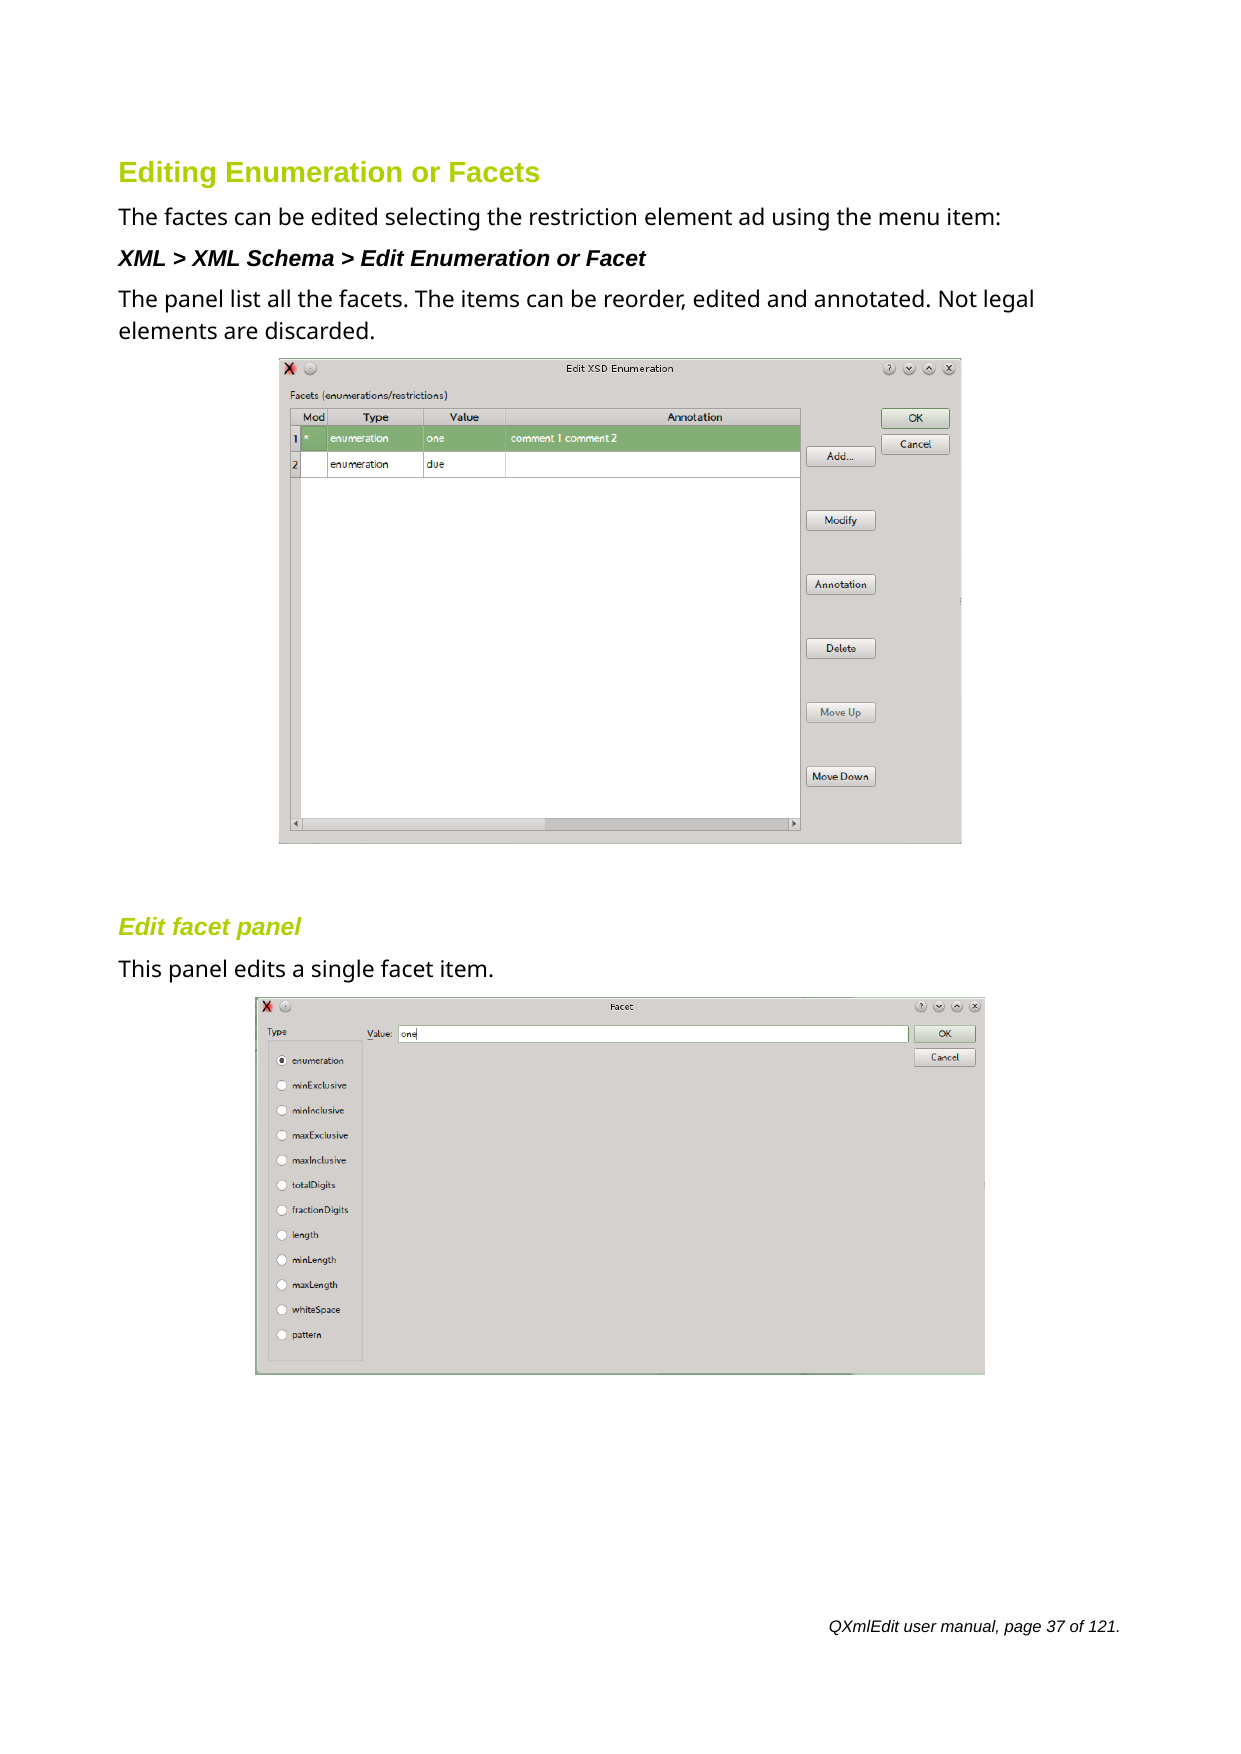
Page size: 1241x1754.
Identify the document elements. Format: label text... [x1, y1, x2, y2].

subtitle Edit facet panel [118, 912, 1122, 941]
text The panel list all the facets. The items can be reorder, edited and annotated. Not legal elements are discarded. [118, 283, 1122, 346]
picture [255, 997, 985, 1375]
text XML > XML Schema > Edit Enumeration or Facet [118, 244, 1122, 271]
picture [278, 358, 962, 844]
subtitle This panel edits a single facet item. [118, 953, 1122, 985]
subtitle Editing Enumeration or Facets [118, 155, 1122, 188]
text The factes can be edited selecting the restriction element ad using the menu item: [118, 201, 1122, 232]
